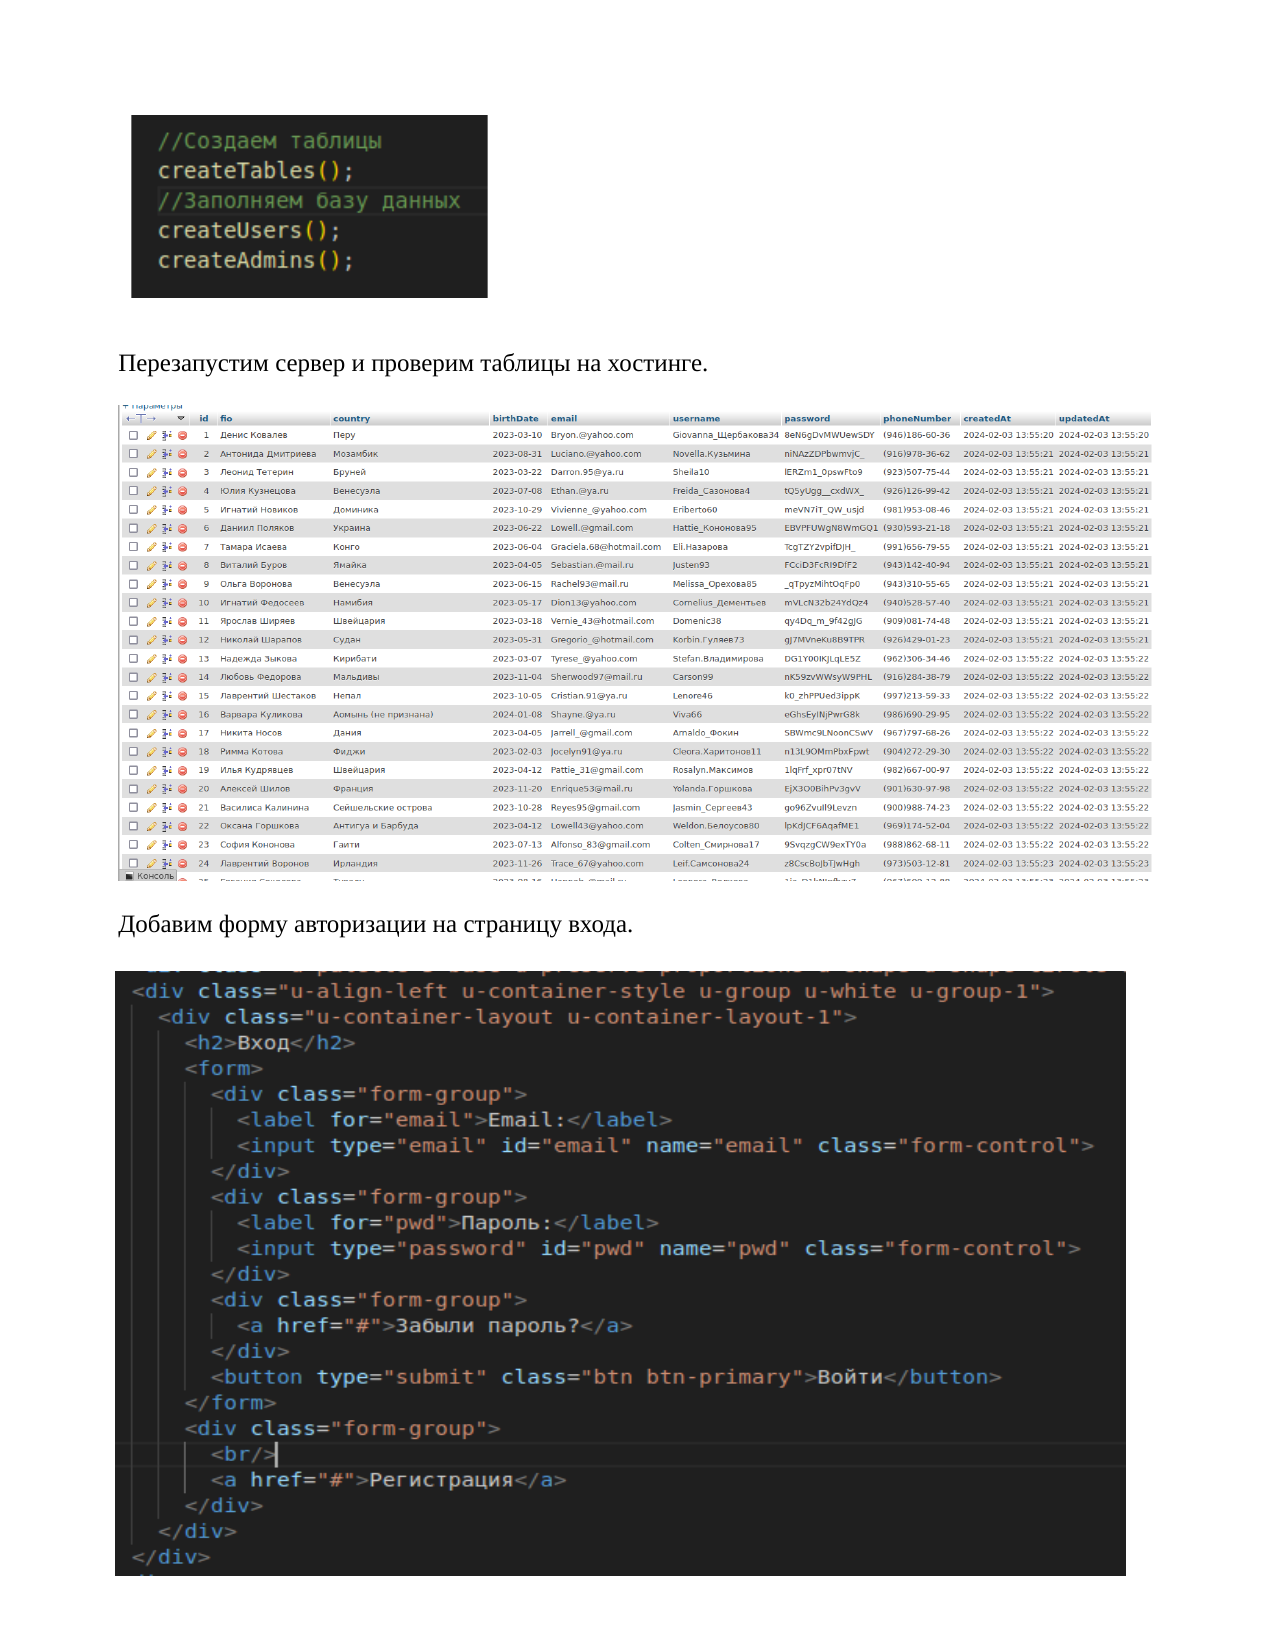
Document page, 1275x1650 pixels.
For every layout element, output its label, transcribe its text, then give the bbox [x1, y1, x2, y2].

picture [115, 971, 1126, 1576]
text Добавим форму авторизации на страницу входа. [118, 881, 1157, 938]
picture [131, 115, 488, 298]
picture [118, 405, 1157, 881]
text Перезапустим сервер и проверим таблицы на хостинге. [118, 348, 1157, 377]
